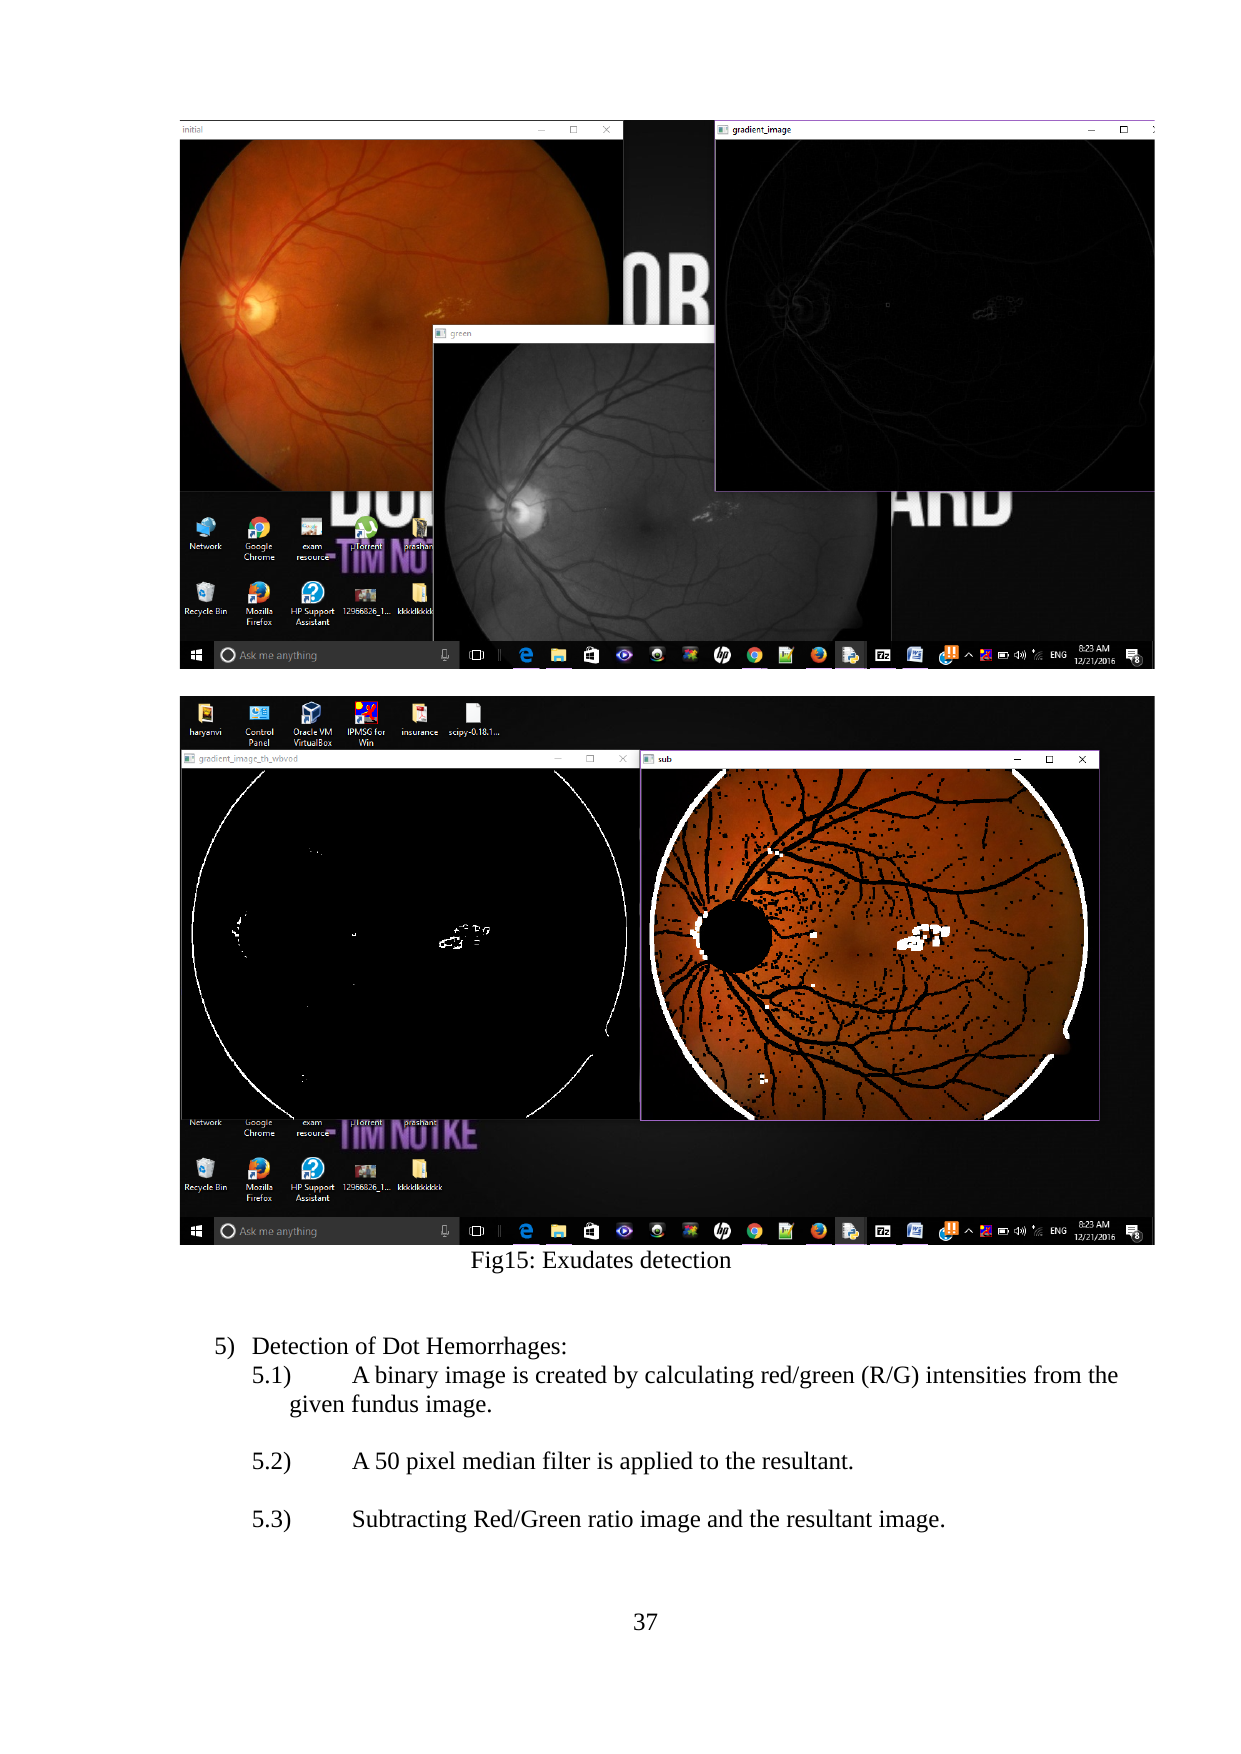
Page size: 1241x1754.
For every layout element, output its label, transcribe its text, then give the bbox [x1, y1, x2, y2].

list A 50 pixel median filter is applied to the resultant. [252, 1446, 1122, 1475]
list A binary image is created by calculating red/green (R/G) intensities from the given fundus image. [252, 1360, 1122, 1417]
list Detection of Dot Hemorrhages: [214, 1331, 1122, 1360]
picture [179, 120, 1155, 669]
picture [179, 696, 1155, 1245]
text Fig15: Exudates detection [177, 1245, 1122, 1274]
list Subtracting Red/Green ratio image and the resultant image. [252, 1504, 1122, 1532]
